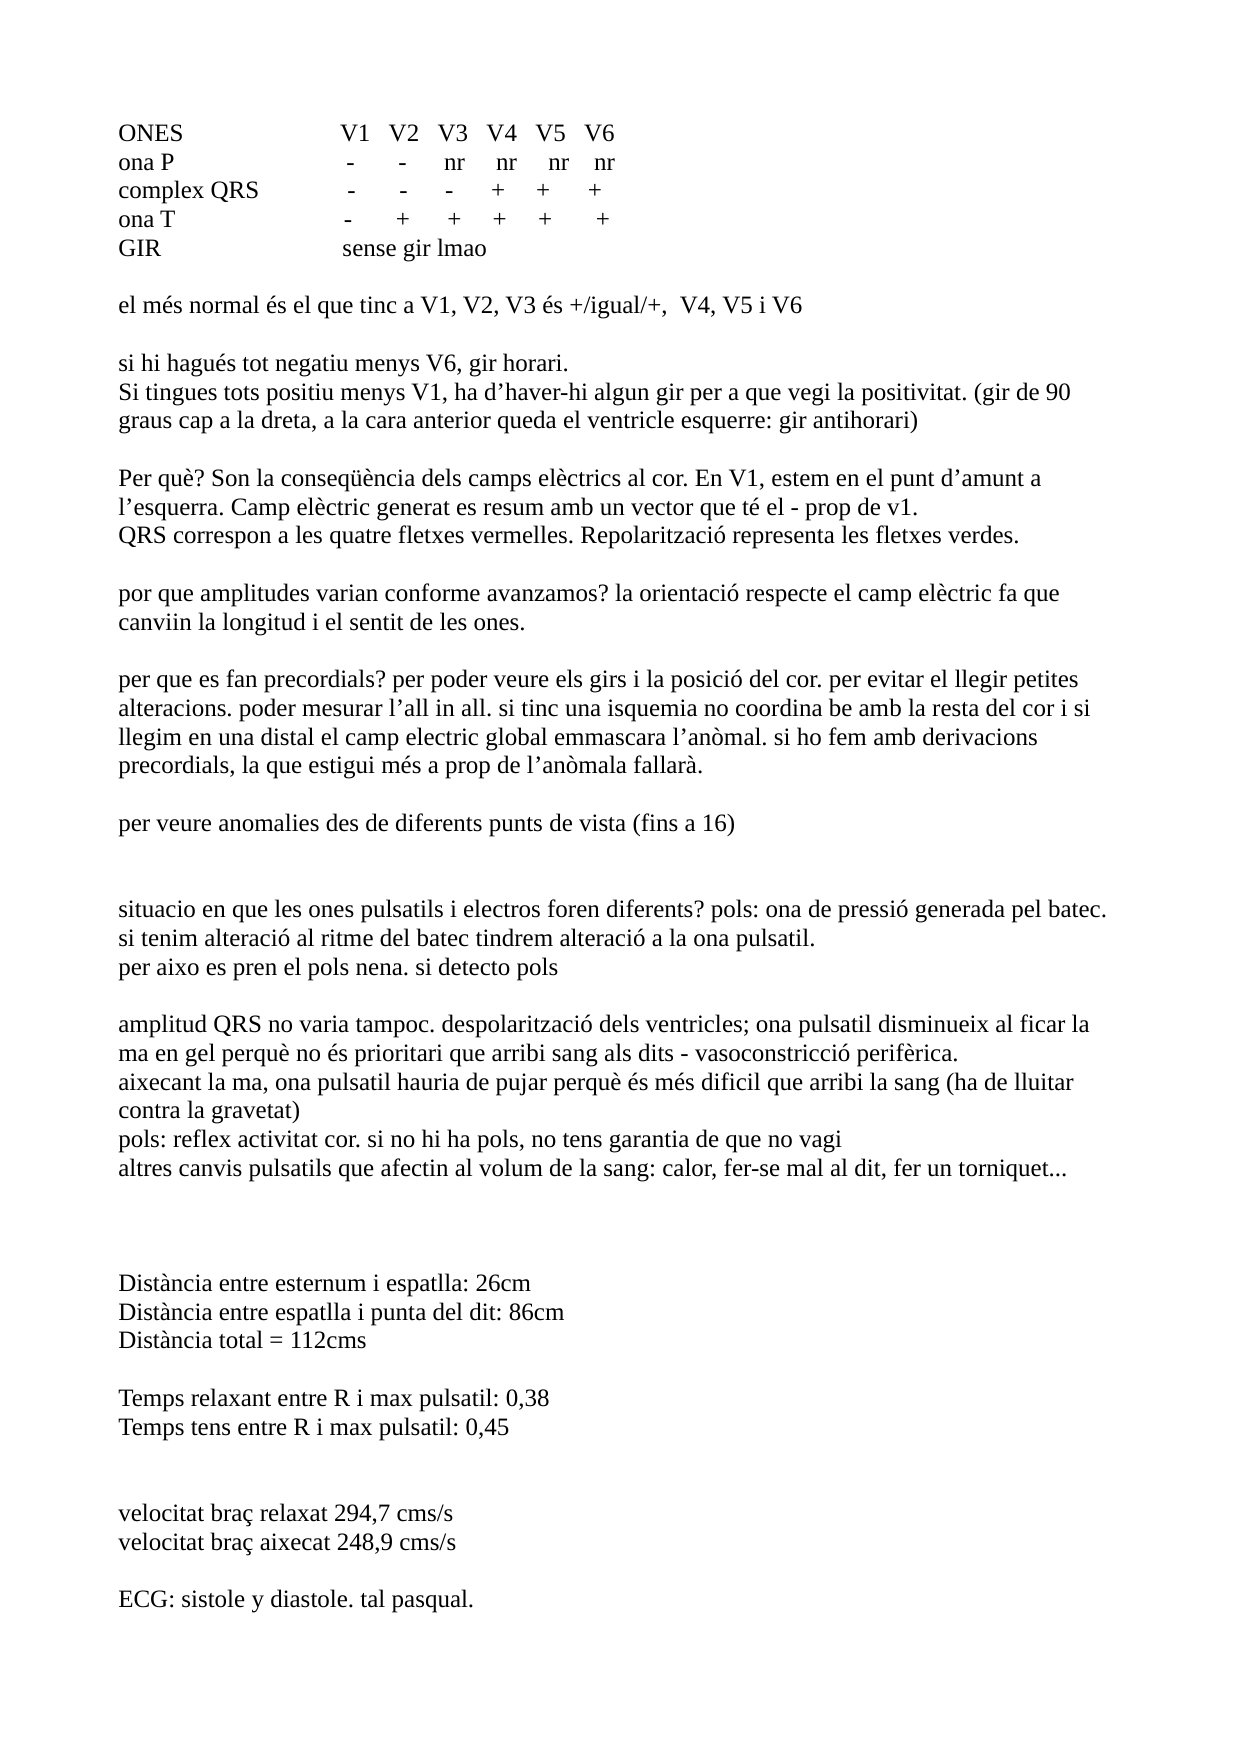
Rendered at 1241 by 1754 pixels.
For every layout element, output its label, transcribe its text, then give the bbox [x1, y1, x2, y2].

text velocitat braç relaxat 294,7 cms/s [118, 1498, 1122, 1527]
text per que es fan precordials? per poder veure els girs i la posició del cor. per evitar el llegir petites alteracions. poder mesurar l’all in all. si tinc una isquemia no coordina be amb la resta del cor i si llegim en una distal el camp electric global emmascara l’anòmal. si ho fem amb derivacions precordials, la que estigui més a prop de l’anòmala fallarà. [118, 664, 1122, 779]
text ona P - - nr nr nr nr [118, 147, 1122, 176]
text GIR sense gir lmao [118, 233, 1122, 262]
text si hi hagués tot negatiu menys V6, gir horari. [118, 348, 1122, 377]
text Temps relaxant entre R i max pulsatil: 0,38 [118, 1383, 1122, 1412]
text amplitud QRS no varia tampoc. despolarització dels ventricles; ona pulsatil disminueix al ficar la ma en gel perquè no és prioritari que arribi sang als dits - vasoconstricció perifèrica. [118, 1009, 1122, 1067]
text altres canvis pulsatils que afectin al volum de la sang: calor, fer-se mal al dit, fer un torniquet... [118, 1153, 1122, 1182]
text Temps tens entre R i max pulsatil: 0,45 [118, 1412, 1122, 1441]
text per veure anomalies des de diferents punts de vista (fins a 16) [118, 808, 1122, 837]
text Distància total = 112cms [118, 1326, 1122, 1354]
text ECG: sistole y diastole. tal pasqual. [118, 1584, 1122, 1613]
text situacio en que les ones pulsatils i electros foren diferents? pols: ona de pressió generada pel batec. si tenim alteració al ritme del batec tindrem alteració a la ona pulsatil. [118, 894, 1122, 952]
text Distància entre esternum i espatlla: 26cm [118, 1268, 1122, 1297]
text aixecant la ma, ona pulsatil hauria de pujar perquè és més dificil que arribi la sang (ha de lluitar contra la gravetat) [118, 1067, 1122, 1124]
text Distància entre espatlla i punta del dit: 86cm [118, 1297, 1122, 1326]
text ona T - + + + + + [118, 204, 1122, 233]
text pols: reflex activitat cor. si no hi ha pols, no tens garantia de que no vagi [118, 1124, 1122, 1153]
text ONES V1 V2 V3 V4 V5 V6 [118, 118, 1122, 147]
text complex QRS - - - + + + [118, 176, 1122, 204]
text por que amplitudes varian conforme avanzamos? la orientació respecte el camp elèctric fa que canviin la longitud i el sentit de les ones. [118, 578, 1122, 636]
text Si tingues tots positiu menys V1, ha d’haver-hi algun gir per a que vegi la positivitat. (gir de 90 graus cap a la dreta, a la cara anterior queda el ventricle esquerre: gir antihorari) [118, 377, 1122, 434]
text el més normal és el que tinc a V1, V2, V3 és +/igual/+, V4, V5 i V6 [118, 291, 1122, 319]
text QRS correspon a les quatre fletxes vermelles. Repolarització representa les fletxes verdes. [118, 521, 1122, 549]
text velocitat braç aixecat 248,9 cms/s [118, 1527, 1122, 1556]
text per aixo es pren el pols nena. si detecto pols [118, 952, 1122, 981]
text Per què? Son la conseqüència dels camps elèctrics al cor. En V1, estem en el punt d’amunt a l’esquerra. Camp elèctric generat es resum amb un vector que té el - prop de v1. [118, 463, 1122, 521]
